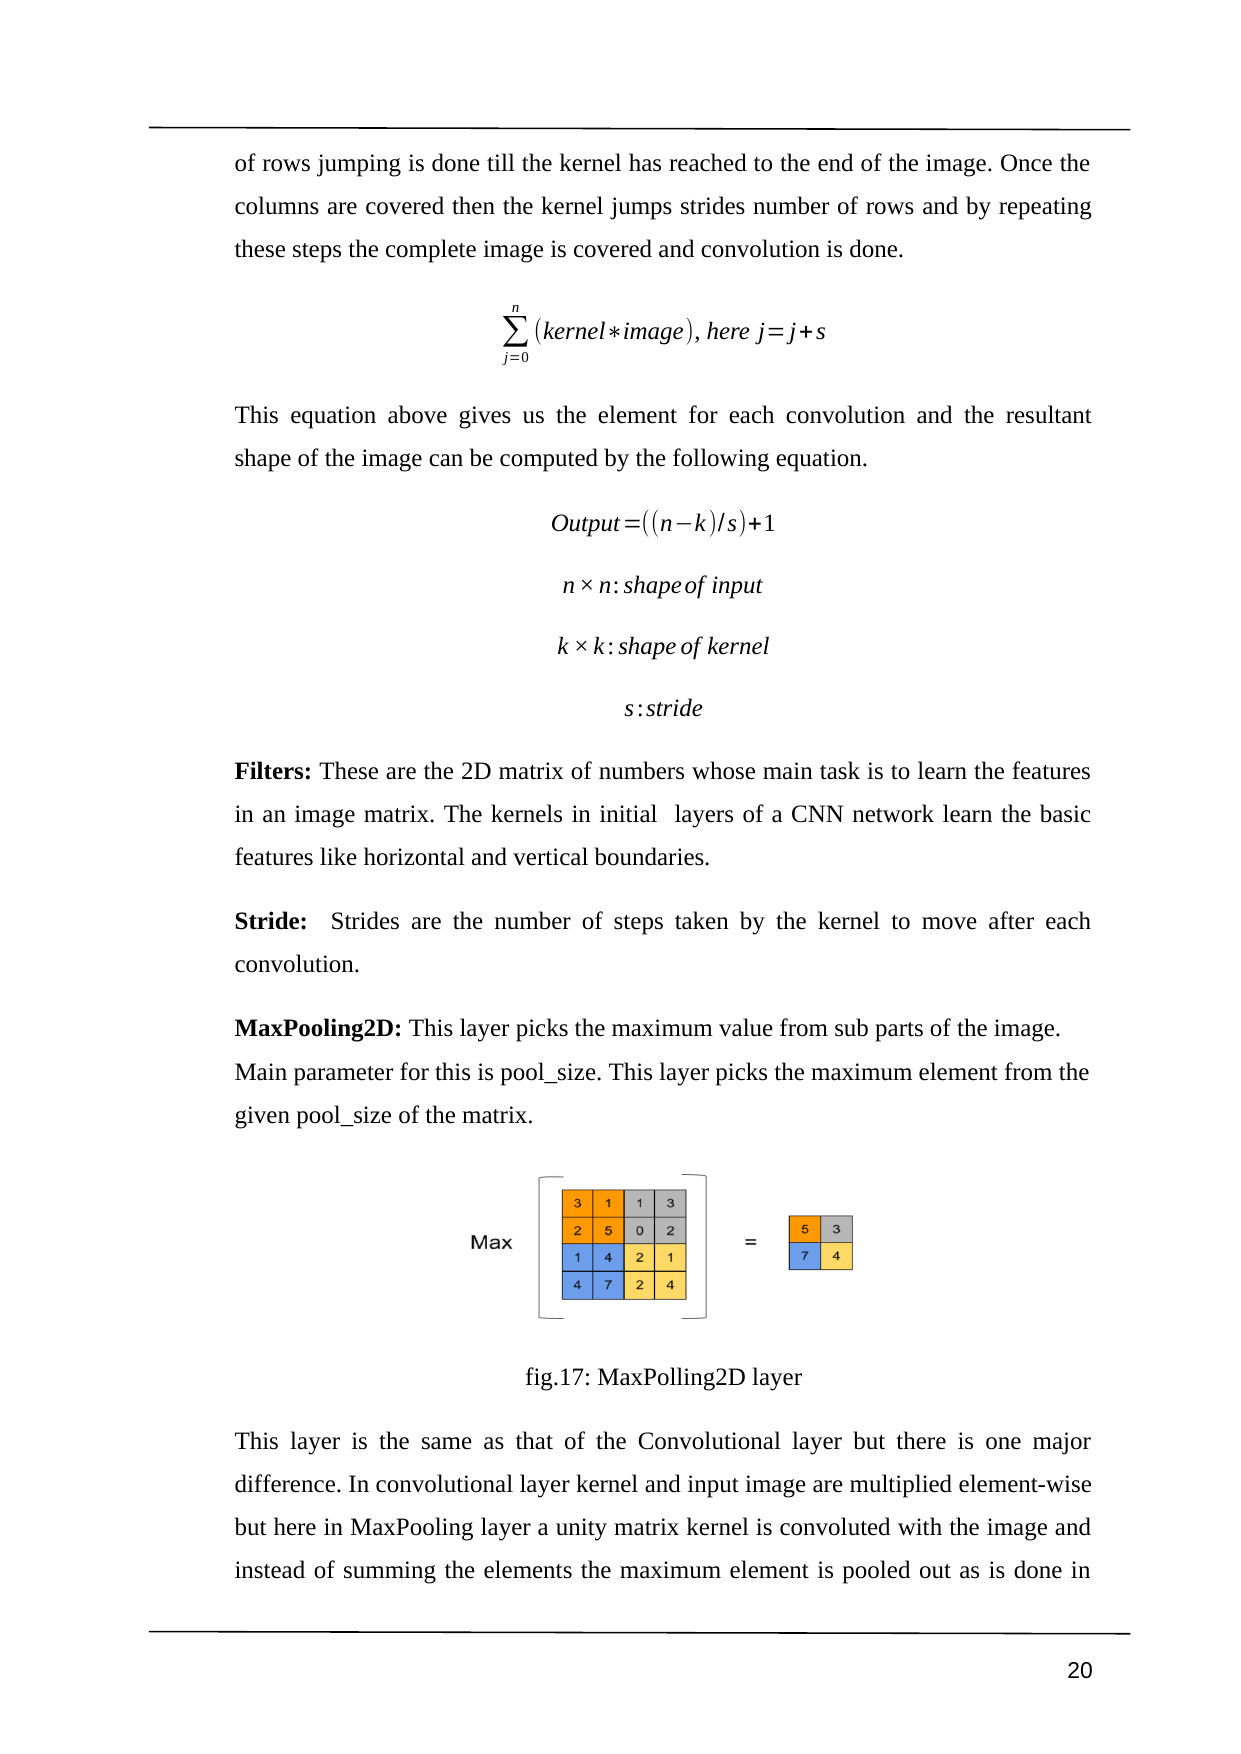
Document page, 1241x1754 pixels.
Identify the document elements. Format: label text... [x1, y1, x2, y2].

picture [455, 1163, 678, 1329]
text fig.17: MaxPolling2D layer [234, 1362, 1092, 1391]
text Filters: These are the 2D matrix of numbers whose main task is to learn the features in an image matrix. The kernels in initial layers of a CNN network learn the basic features like horizontal and vertical boundaries. [234, 756, 1092, 871]
text This layer is the same as that of the Convolutional layer but there is one major difference. In convolutional layer kernel and input image are multiplied element-wise but here in MaxPooling layer a unity matrix kernel is convoluted with the image and instead of summing the elements the maximum element is pooled out as is done in [234, 1426, 1092, 1584]
text of rows jumping is done till the kernel has reached to the end of the image. Once the columns are covered then the kernel jumps strides number of rows and by repeating these steps the complete image is covered and convolution is done. [234, 148, 1092, 263]
text MaxPooling2D: This layer picks the maximum value from sub parts of the image. Main parameter for this is pool_size. This layer picks the maximum element from the given pool_size of the matrix. [234, 1013, 1092, 1128]
text Stride: Strides are the number of steps taken by the kernel to move after each convolution. [234, 906, 1092, 978]
text This equation above gives us the element for each convolution and the resultant shape of the image can be computed by the following equation. [234, 400, 1092, 472]
text , [234, 298, 1092, 365]
